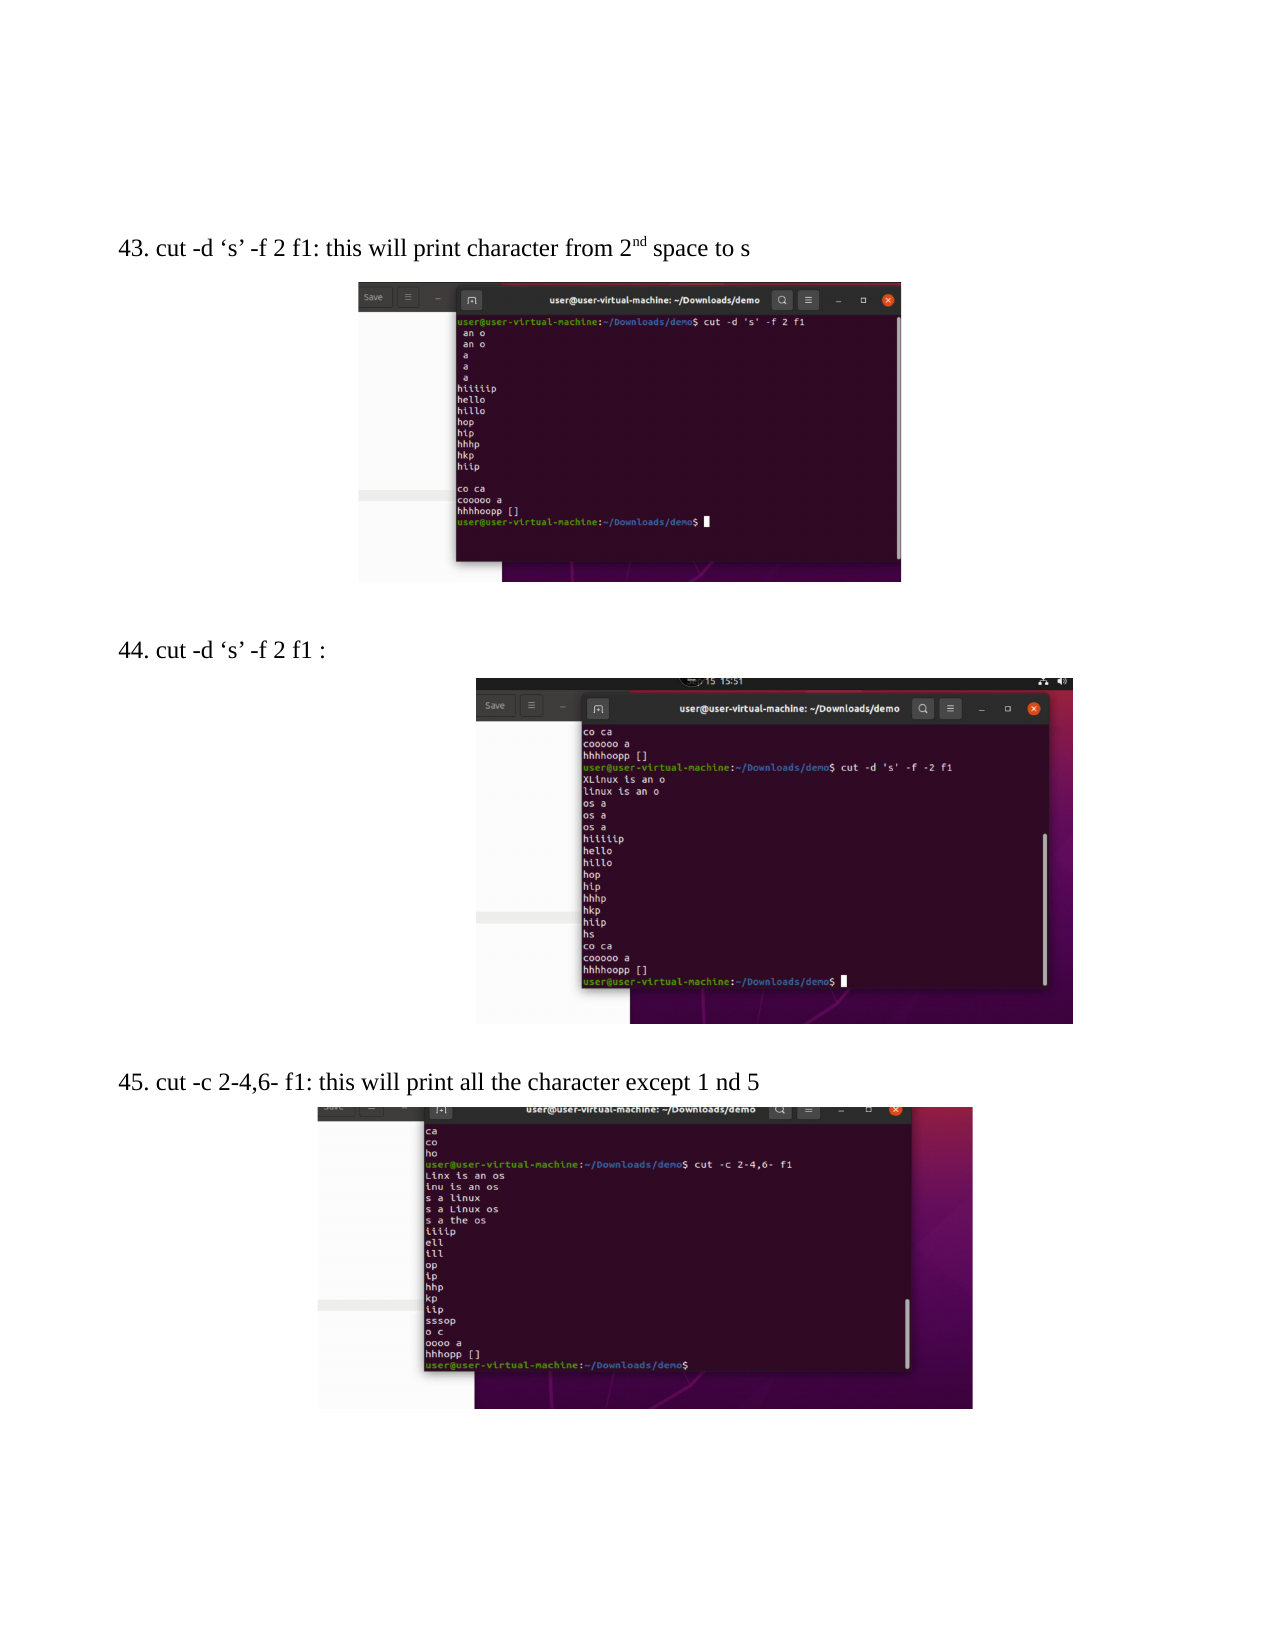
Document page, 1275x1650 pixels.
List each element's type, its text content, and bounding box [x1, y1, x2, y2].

picture [317, 1107, 973, 1409]
text 45. cut -c 2-4,6- f1: this will print all the character except 1 nd 5 [118, 1067, 1157, 1096]
picture [358, 282, 902, 582]
picture [476, 678, 1073, 1024]
text 43. cut -d ‘s’ -f 2 f1: this will print character from 2nd space to s [118, 233, 1157, 262]
text 44. cut -d ‘s’ -f 2 f1 : [118, 636, 1157, 664]
